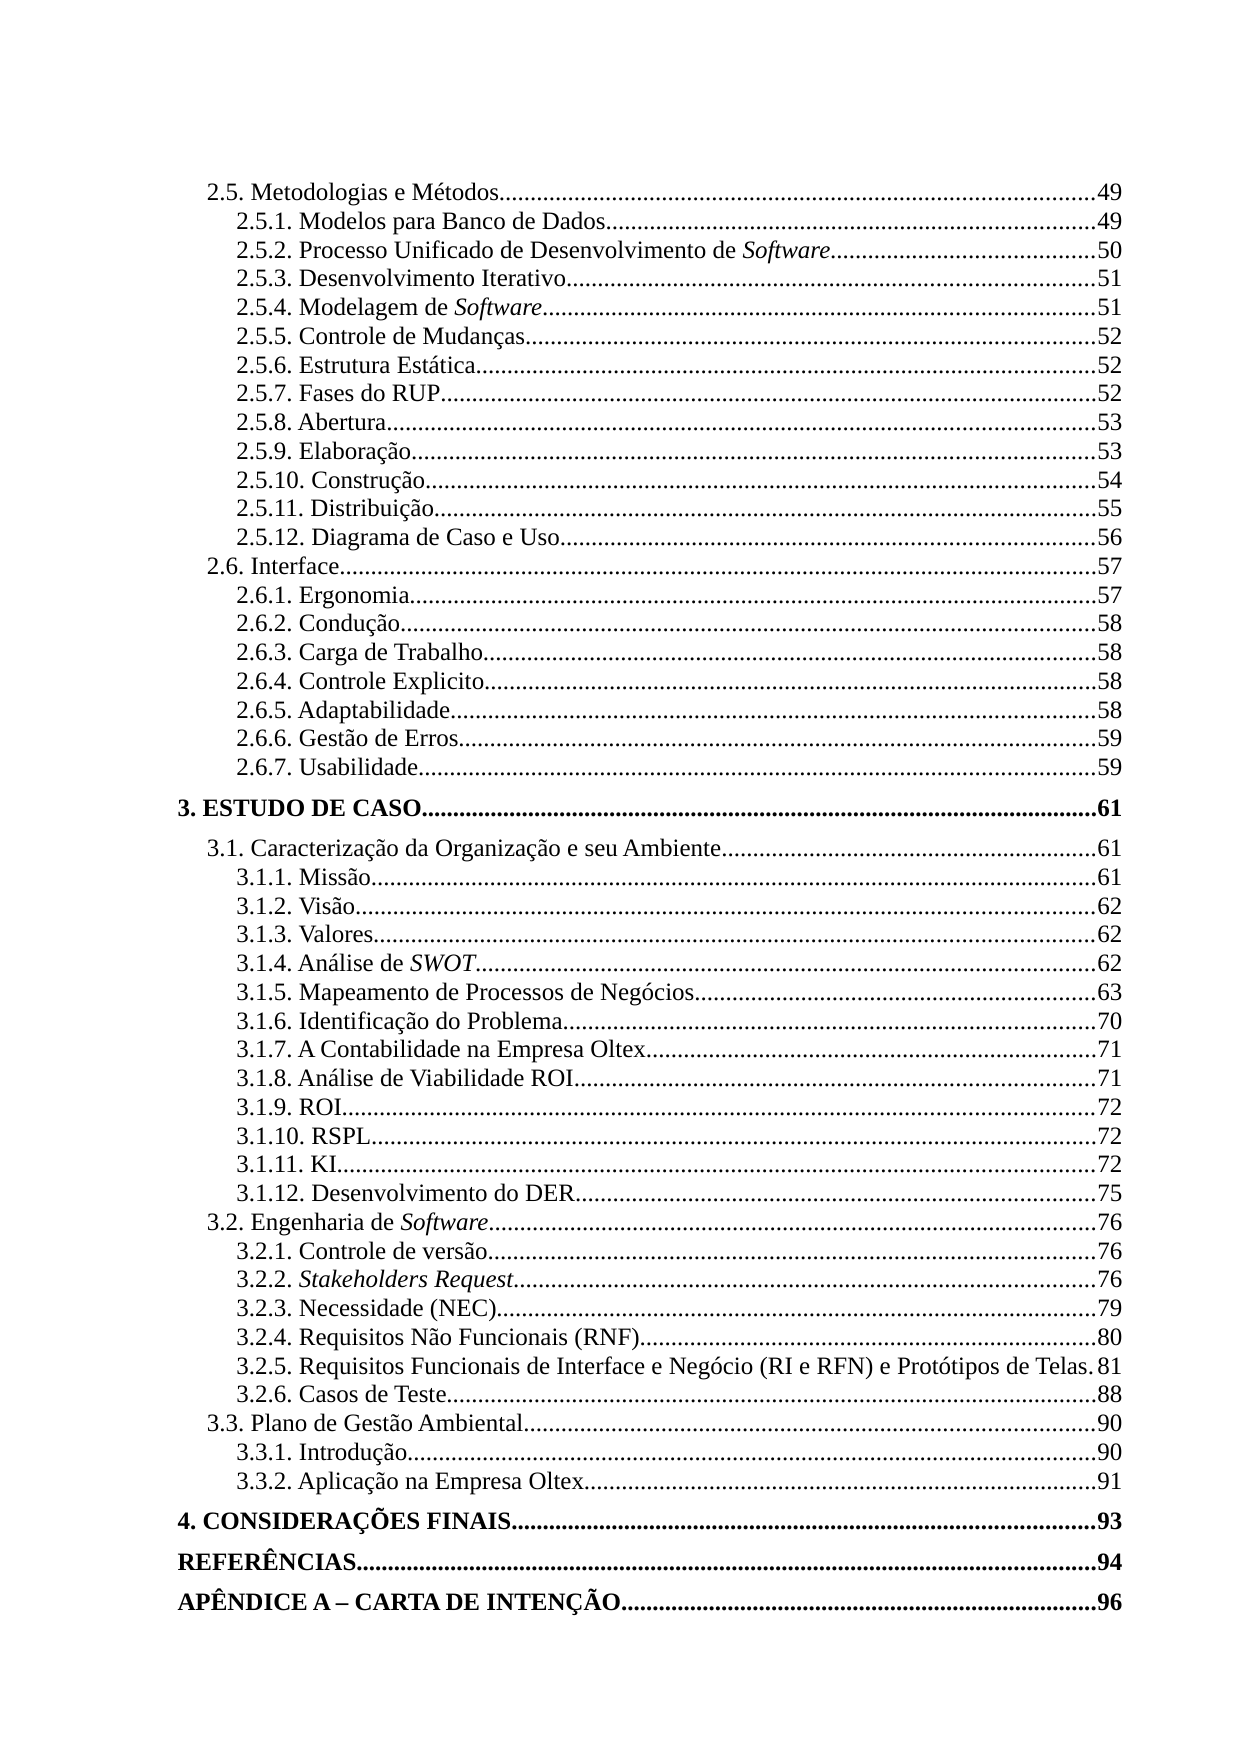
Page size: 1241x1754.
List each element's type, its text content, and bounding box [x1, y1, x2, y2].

text 3.2.4. Requisitos Não Funcionais (RNF) 80 [236, 1322, 1122, 1351]
text 2.6.4. Controle Explicito 58 [236, 666, 1122, 695]
text 2.5.10. Construção 54 [236, 465, 1122, 493]
text 2.5.4. Modelagem de Software 51 [236, 292, 1122, 321]
text 2.6.1. Ergonomia 57 [236, 580, 1122, 608]
text 3.2.6. Casos de Teste 88 [236, 1379, 1122, 1408]
text 3.1.3. Valores 62 [236, 919, 1122, 948]
text 3.1. Caracterização da Organização e seu Ambiente 61 [207, 833, 1122, 862]
text 2.5.3. Desenvolvimento Iterativo 51 [236, 263, 1122, 292]
text 3.1.5. Mapeamento de Processos de Negócios 63 [236, 977, 1122, 1006]
text 3.3.2. Aplicação na Empresa Oltex 91 [236, 1466, 1122, 1494]
text 2.5.9. Elaboração 53 [236, 436, 1122, 465]
text 2.5.2. Processo Unificado de Desenvolvimento de Software 50 [236, 235, 1122, 263]
text 3.1.10. RSPL 72 [236, 1121, 1122, 1149]
text 2.5.1. Modelos para Banco de Dados 49 [236, 206, 1122, 235]
text 2.6. Interface 57 [207, 551, 1122, 580]
text 3.3.1. Introdução 90 [236, 1437, 1122, 1466]
text 3.1.1. Missão 61 [236, 862, 1122, 891]
text 2.5.5. Controle de Mudanças 52 [236, 321, 1122, 350]
text 3.1.7. A Contabilidade na Empresa Oltex 71 [236, 1034, 1122, 1063]
text 2.5.12. Diagrama de Caso e Uso 56 [236, 522, 1122, 551]
text 2.5.11. Distribuição 55 [236, 493, 1122, 522]
text 3.1.4. Análise de SWOT 62 [236, 948, 1122, 977]
text 2.5.6. Estrutura Estática 52 [236, 350, 1122, 378]
text 2.6.6. Gestão de Erros 59 [236, 723, 1122, 752]
text 3.3. Plano de Gestão Ambiental 90 [207, 1408, 1122, 1437]
text APÊNDICE A – CARTA DE INTENÇÃO 96 [177, 1587, 1122, 1616]
text 2.5. Metodologias e Métodos 49 [207, 177, 1122, 206]
text 3.2.2. Stakeholders Request 76 [236, 1264, 1122, 1293]
text 3. ESTUDO DE CASO 61 [177, 793, 1122, 821]
text 2.6.7. Usabilidade 59 [236, 752, 1122, 781]
text 2.6.2. Condução 58 [236, 608, 1122, 637]
text 3.1.6. Identificação do Problema 70 [236, 1006, 1122, 1034]
text 4. Considerações finais 93 [177, 1506, 1122, 1535]
text 3.2.5. Requisitos Funcionais de Interface e Negócio (RI e RFN) e Protótipos de Telas 81 [236, 1351, 1122, 1379]
text 3.1.2. Visão 62 [236, 891, 1122, 919]
text 3.1.9. ROI 72 [236, 1092, 1122, 1121]
text 2.6.5. Adaptabilidade 58 [236, 695, 1122, 723]
text 3.1.8. Análise de Viabilidade ROI 71 [236, 1063, 1122, 1092]
text 3.2.3. Necessidade (NEC) 79 [236, 1293, 1122, 1322]
text 2.6.3. Carga de Trabalho 58 [236, 637, 1122, 666]
text Referências 94 [177, 1547, 1122, 1576]
text 3.1.12. Desenvolvimento do DER 75 [236, 1178, 1122, 1207]
text 2.5.7. Fases do RUP 52 [236, 378, 1122, 407]
text 2.5.8. Abertura 53 [236, 407, 1122, 436]
text 3.1.11. KI 72 [236, 1149, 1122, 1178]
text 3.2. Engenharia de Software 76 [207, 1207, 1122, 1236]
text 3.2.1. Controle de versão 76 [236, 1236, 1122, 1264]
